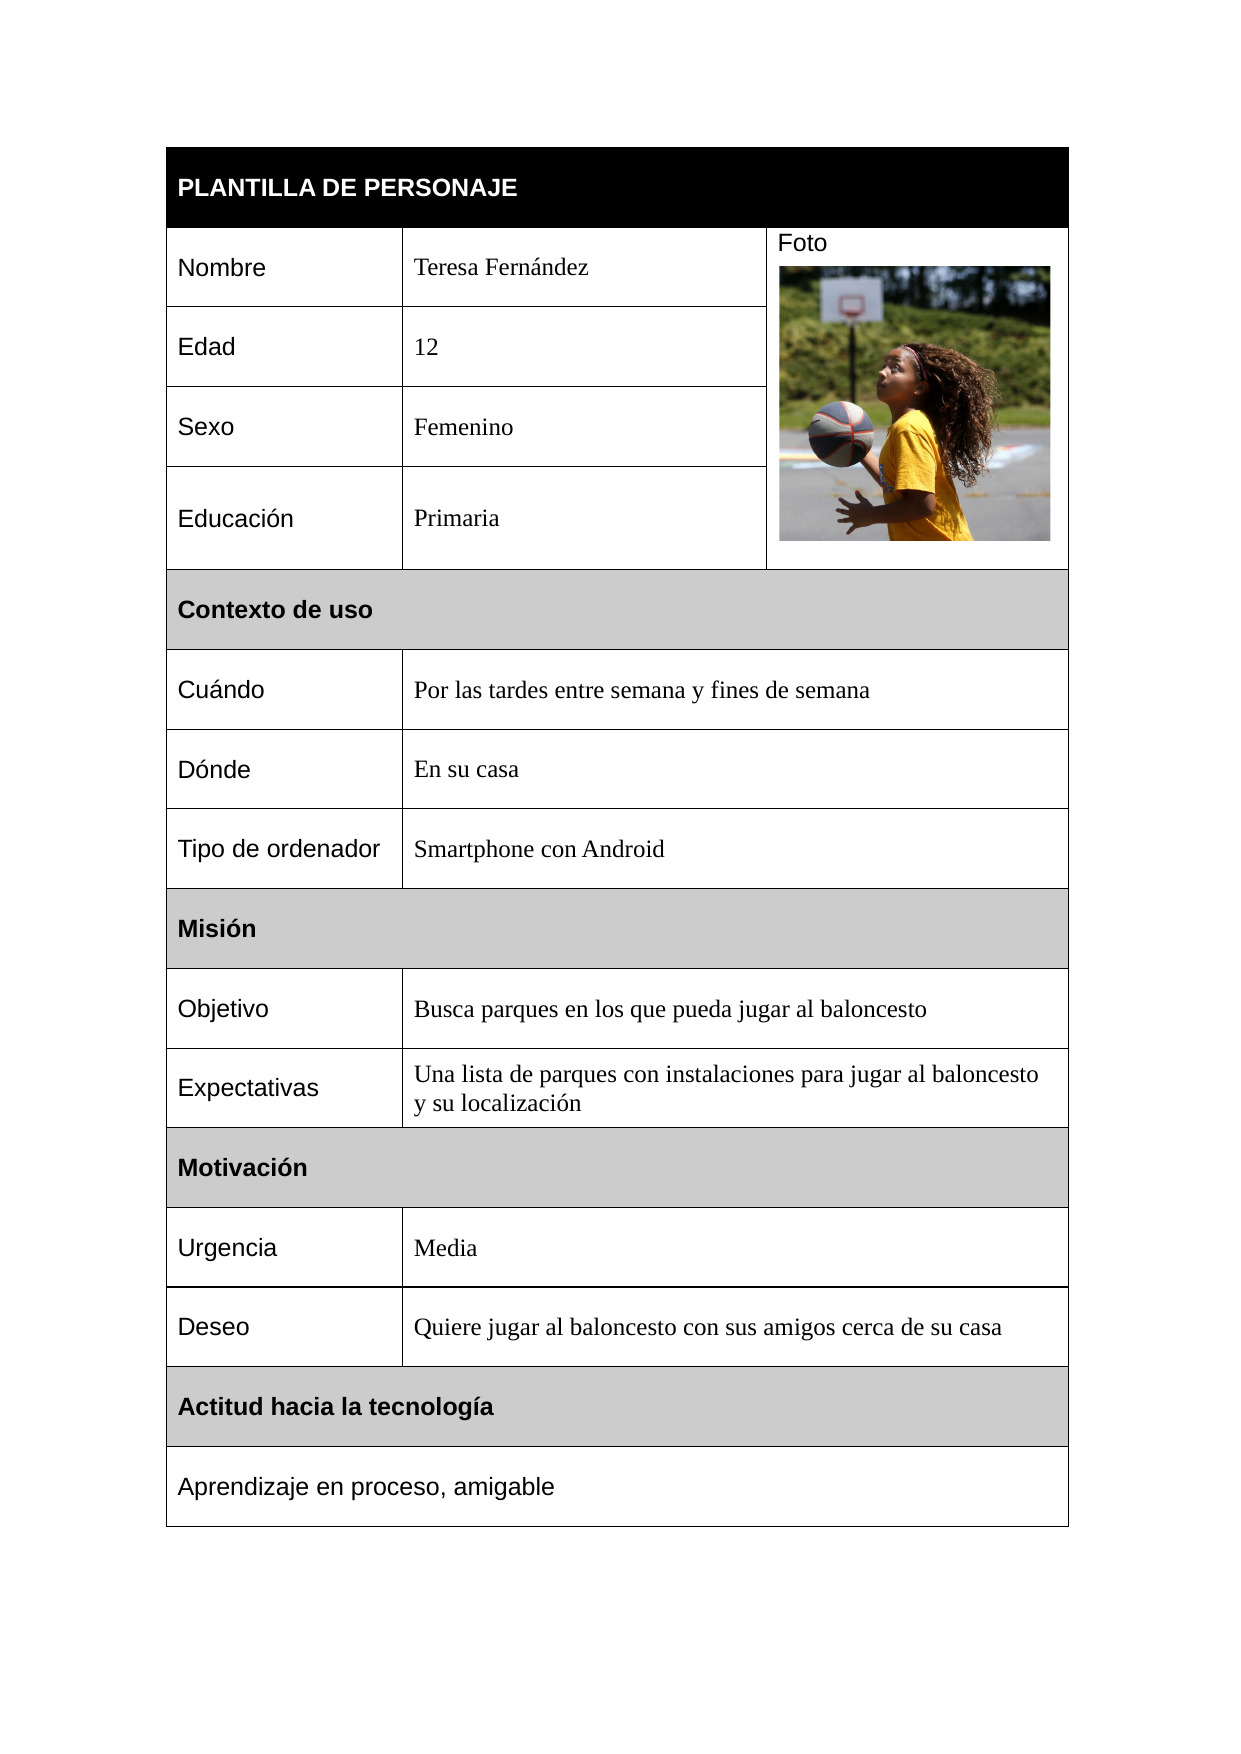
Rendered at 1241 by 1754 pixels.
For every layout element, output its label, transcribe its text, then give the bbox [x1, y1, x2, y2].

table_cell Contexto de uso [167, 570, 1068, 649]
table_cell Quiere jugar al baloncesto con sus amigos cerca de su casa [403, 1288, 1068, 1366]
table_cell Motivación [167, 1128, 1068, 1207]
table_cell Misión [167, 889, 1068, 968]
table_cell Actitud hacia la tecnología [167, 1367, 1068, 1446]
table_cell Educación [167, 467, 402, 569]
table_cell Primaria [403, 467, 766, 569]
table_cell Femenino [403, 387, 766, 466]
table_cell Smartphone con Android [403, 809, 1068, 888]
table_cell 12 [403, 307, 766, 386]
table_cell Aprendizaje en proceso, amigable [167, 1447, 1068, 1526]
table_cell Tipo de ordenador [167, 809, 402, 888]
table_cell Una lista de parques con instalaciones para jugar al baloncesto y su localización [403, 1049, 1068, 1127]
table_cell En su casa [403, 730, 1068, 808]
table_cell Objetivo [167, 969, 402, 1047]
table_header PLANTILLA DE PERSONAJE [167, 148, 1068, 227]
table_cell Foto [767, 228, 1068, 569]
table_cell Busca parques en los que pueda jugar al baloncesto [403, 969, 1068, 1047]
table_cell Nombre [167, 228, 402, 306]
table_cell Edad [167, 307, 402, 386]
table_cell Expectativas [167, 1049, 402, 1127]
table_cell Deseo [167, 1288, 402, 1366]
table_cell Cuándo [167, 650, 402, 729]
table_cell Teresa Fernández [403, 228, 766, 306]
table_cell Sexo [167, 387, 402, 466]
table_cell Por las tardes entre semana y fines de semana [403, 650, 1068, 729]
table_cell Media [403, 1208, 1068, 1286]
table_cell Dónde [167, 730, 402, 808]
table_cell Urgencia [167, 1208, 402, 1286]
picture [779, 266, 1051, 541]
